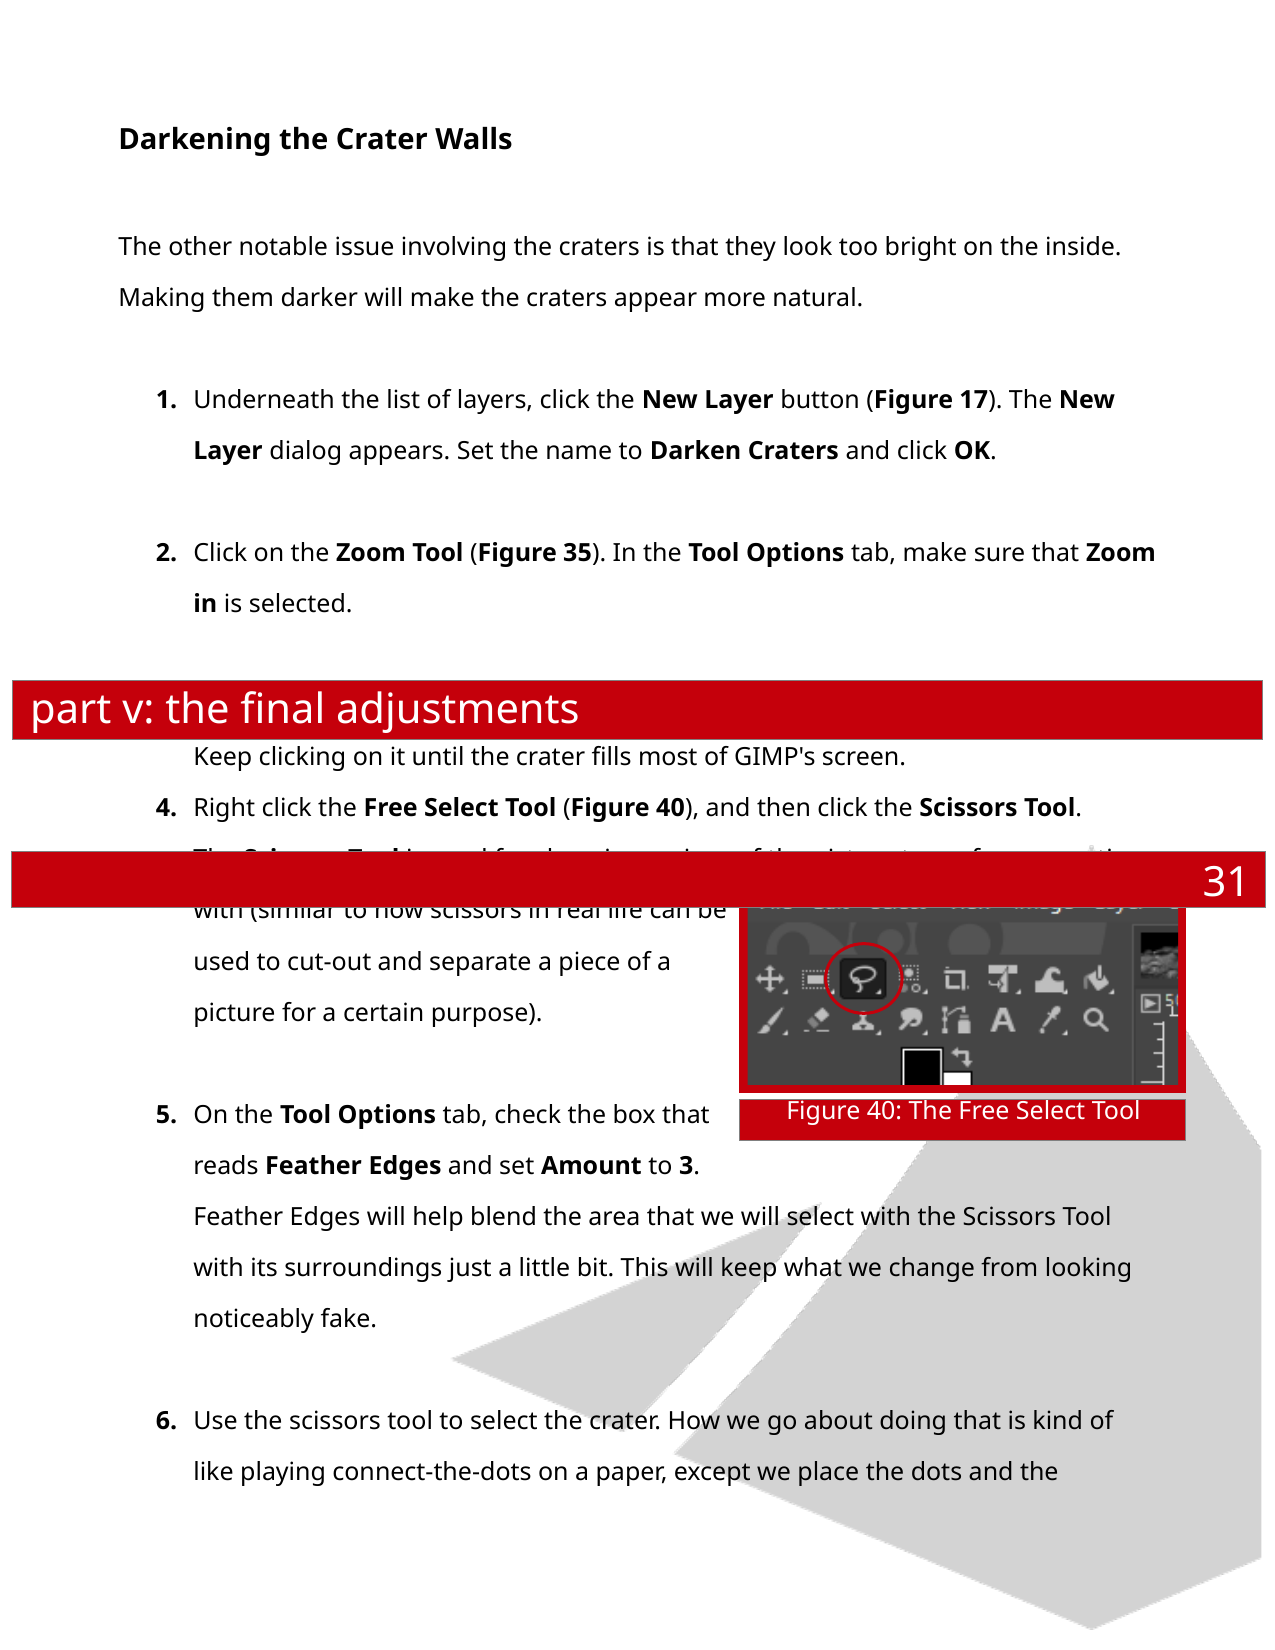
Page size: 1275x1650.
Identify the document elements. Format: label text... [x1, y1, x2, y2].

list On the Tool Options tab, check the box that reads Feather Edges and set Amount to 3. [156, 1096, 428, 1181]
list now look similar to Figure 24. If it does not, feel free to undo and [428, 908, 1262, 1650]
list Use the scissors tool to select the crater. How we go about doing that is kind of like playing connect-the-dots on a paper, except we place the dots and the computer connects them. [156, 1403, 428, 1488]
list Feather Edges will help blend the area that we will select with the Scissors Tool with its surroundings just a little bit. This will keep what we change from looking noticeably fake. [156, 1198, 428, 1334]
text The other notable issue involving the craters is that they look too bright on the inside. Making them darker will make the craters appear more natural. [118, 229, 1157, 314]
picture [747, 908, 1179, 1085]
list Underneath the list of layers, click the New Layer button (Figure 17). The New Layer dialog appears. Set the name to Darken Craters and click OK. [156, 382, 1157, 467]
list Right click the Free Select Tool (Figure 40), and then click the Scissors Tool. [156, 790, 1157, 824]
list Click on the Zoom Tool (Figure 35). In the Tool Options tab, make sure that Zoom in is selected. [156, 535, 1157, 620]
list now look similar to Figure 24. If it does not, feel free to undo and [428, 817, 1262, 851]
list The Scissors Tool is used for choosing a piece of the picture to perform an action with (similar to how scissors in real life can be used to cut-out and separate a piece of a picture for a certain purpose). [156, 908, 428, 1028]
list Keep clicking on it until the crater fills most of GIMP's screen. [156, 740, 1157, 773]
text Darkening the Crater Walls [118, 118, 1157, 158]
